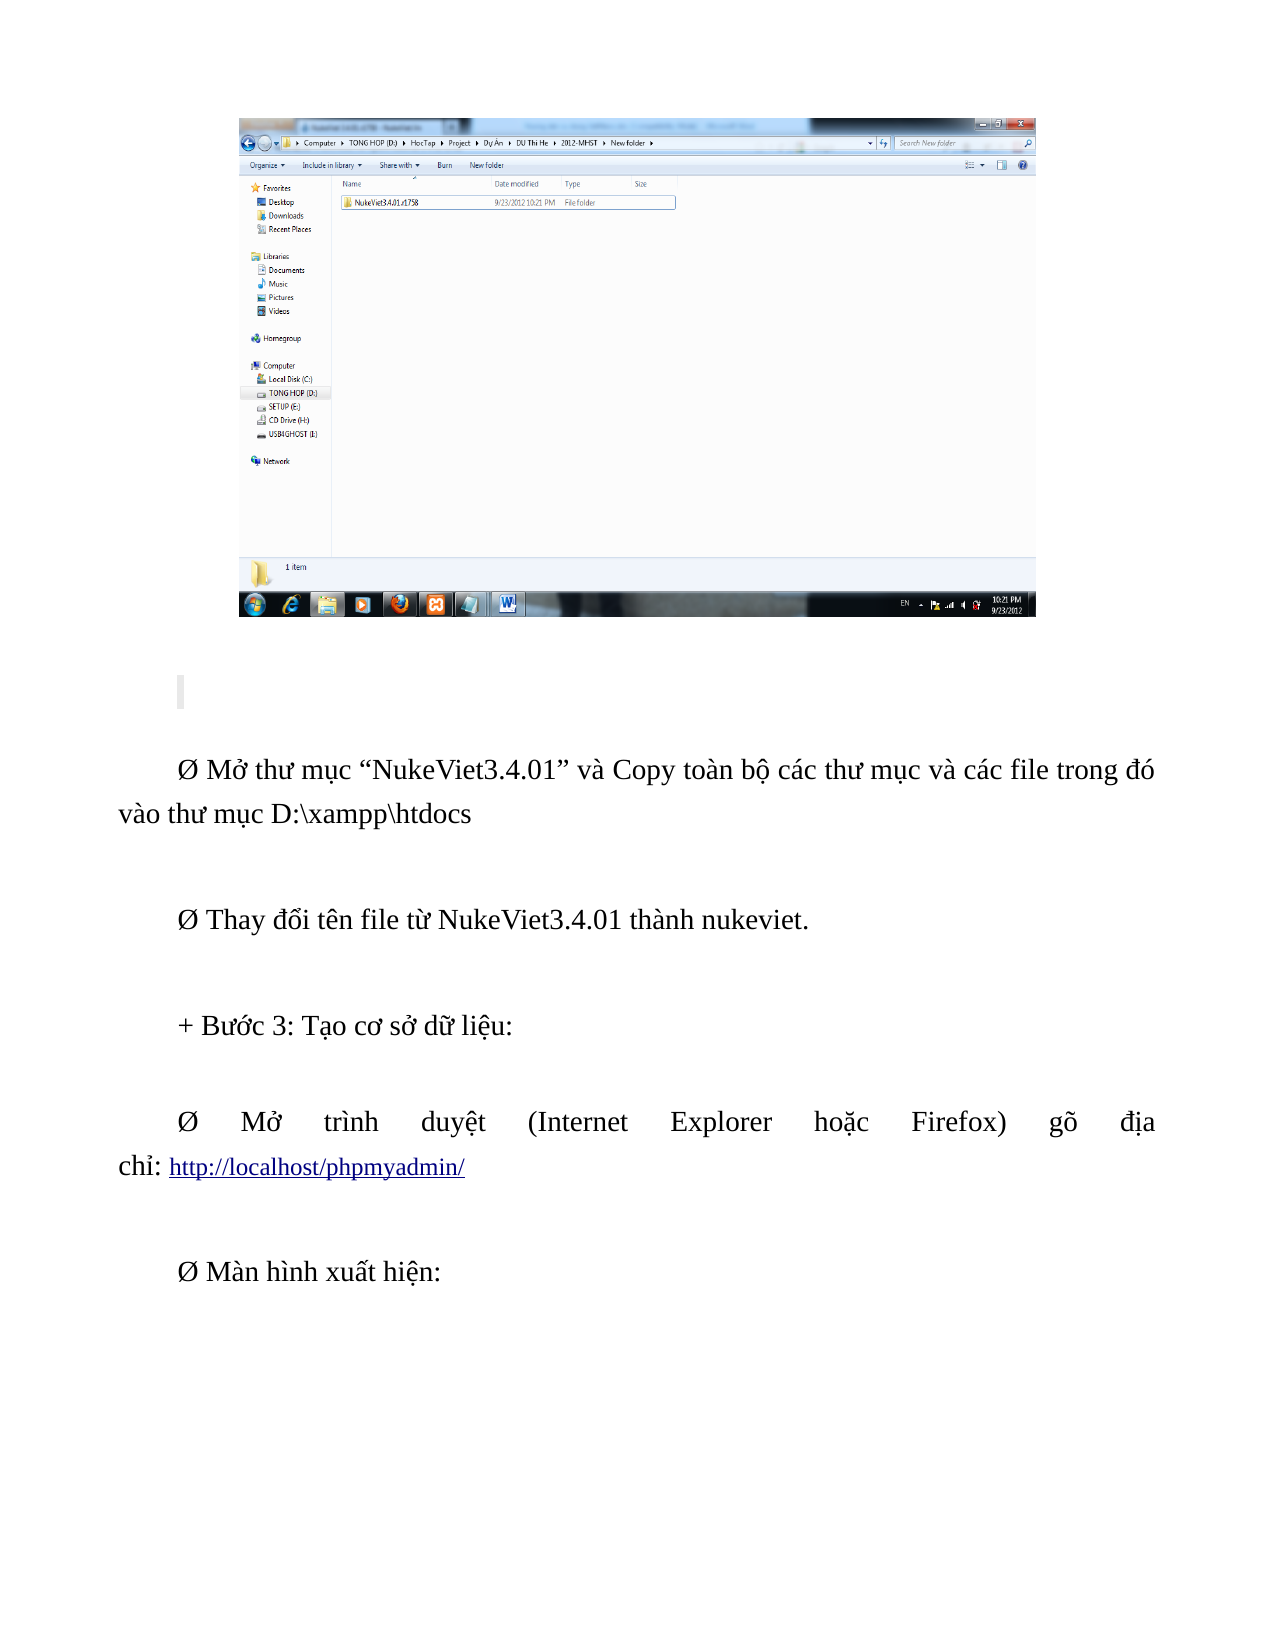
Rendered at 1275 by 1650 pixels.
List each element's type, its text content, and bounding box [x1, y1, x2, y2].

text Ø Thay đổi tên file từ NukeViet3.4.01 thành nukeviet. [118, 902, 1157, 936]
text Ø Mở thư mục “NukeViet3.4.01” và Copy toàn bộ các thư mục và các file trong đó vào thư mục D:\xampp\htdocs [118, 752, 1157, 829]
text Ø Màn hình xuất hiện: [118, 1254, 1157, 1287]
text Ø Mở trình duyệt (Internet Explorer hoặc Firefox) gõ địa chỉ: http://localhost/phpmyadmin/ [118, 1104, 1157, 1181]
text + Bước 3: Tạo cơ sở dữ liệu: [118, 1008, 1157, 1042]
